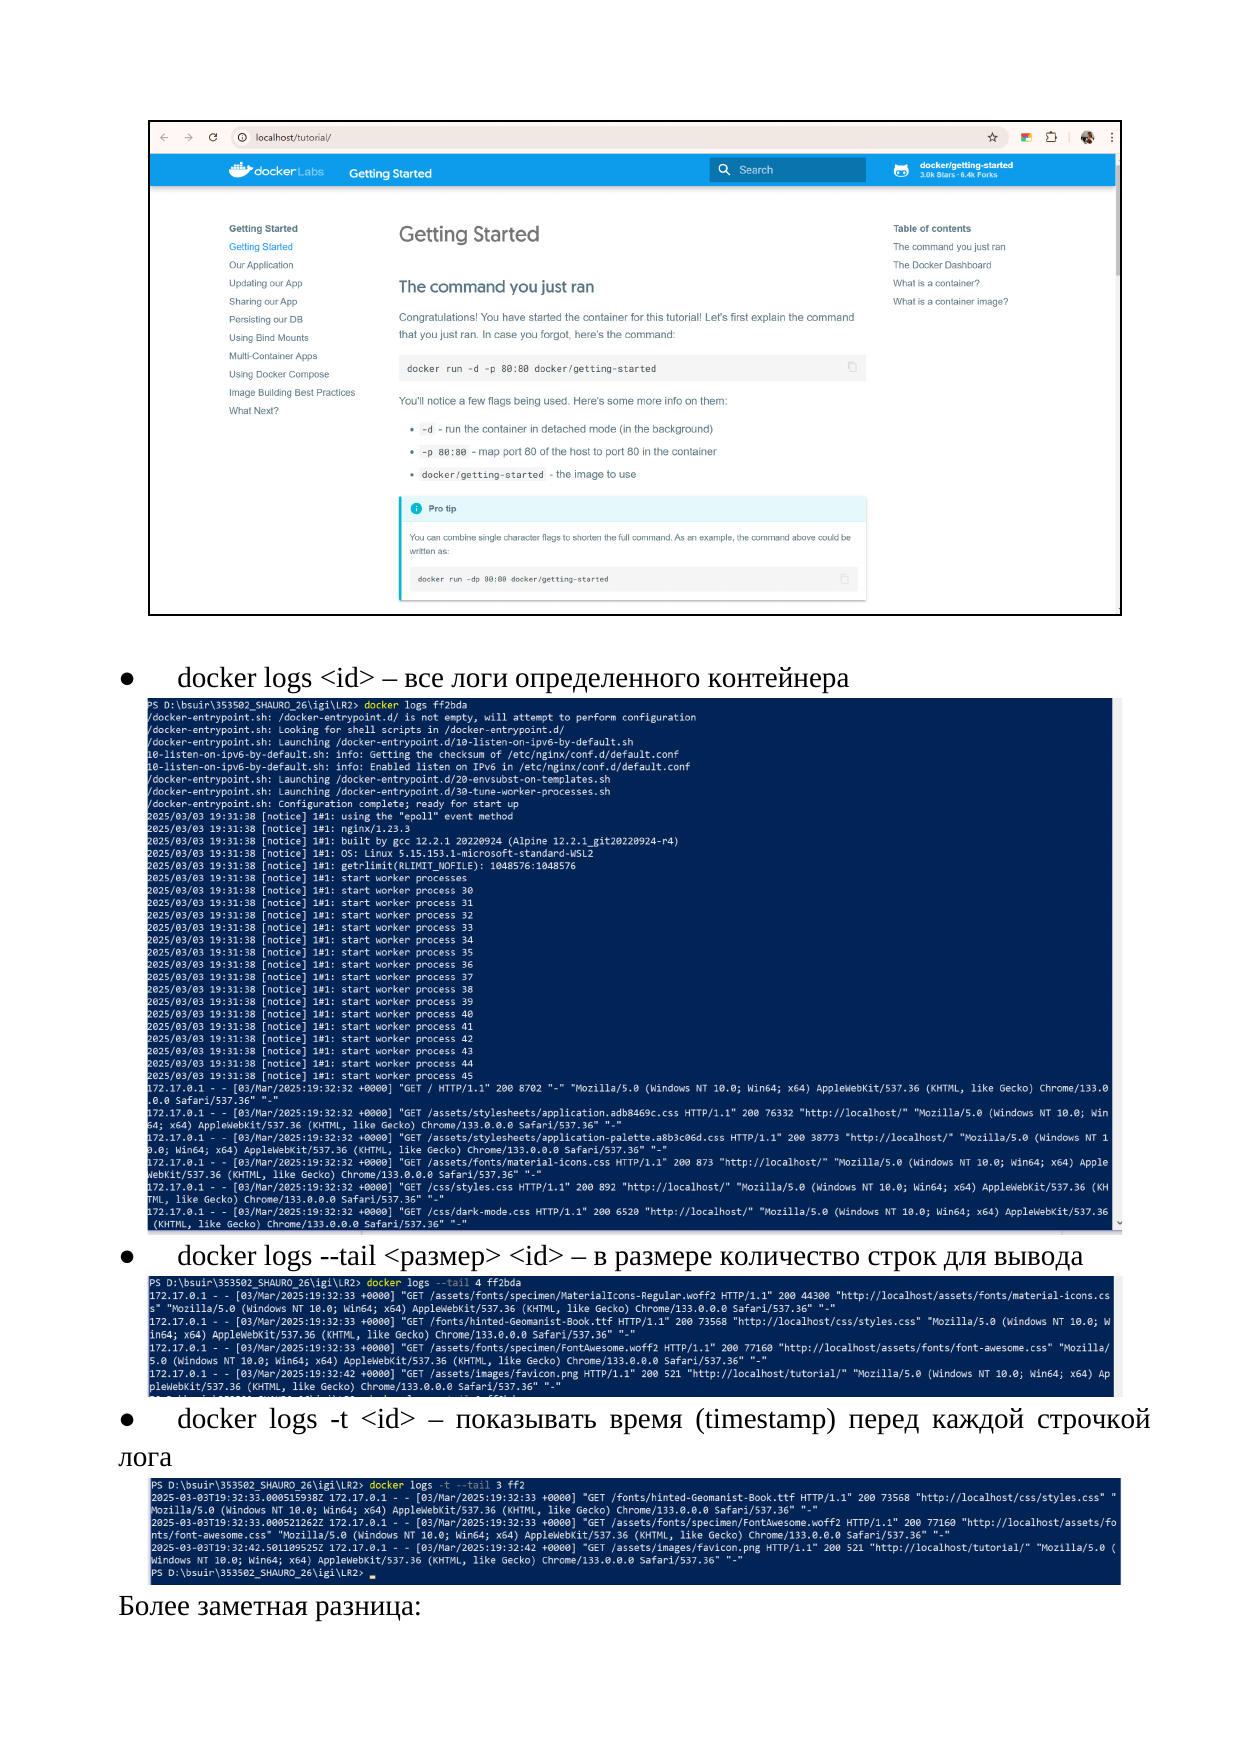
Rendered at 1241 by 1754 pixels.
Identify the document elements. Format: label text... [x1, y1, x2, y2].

picture [147, 1276, 1123, 1397]
list docker logs -t <id> – показывать время (timestamp) перед каждой строчкой лога [118, 1401, 1152, 1473]
picture [147, 698, 1123, 1235]
picture [147, 1478, 1123, 1585]
list docker logs <id> – все логи определенного контейнера [118, 660, 1152, 694]
list docker logs --tail <размер> <id> – в размере количество строк для вывода [118, 1238, 1152, 1272]
picture [150, 122, 1120, 614]
text Более заметная разница: [118, 1588, 1152, 1622]
